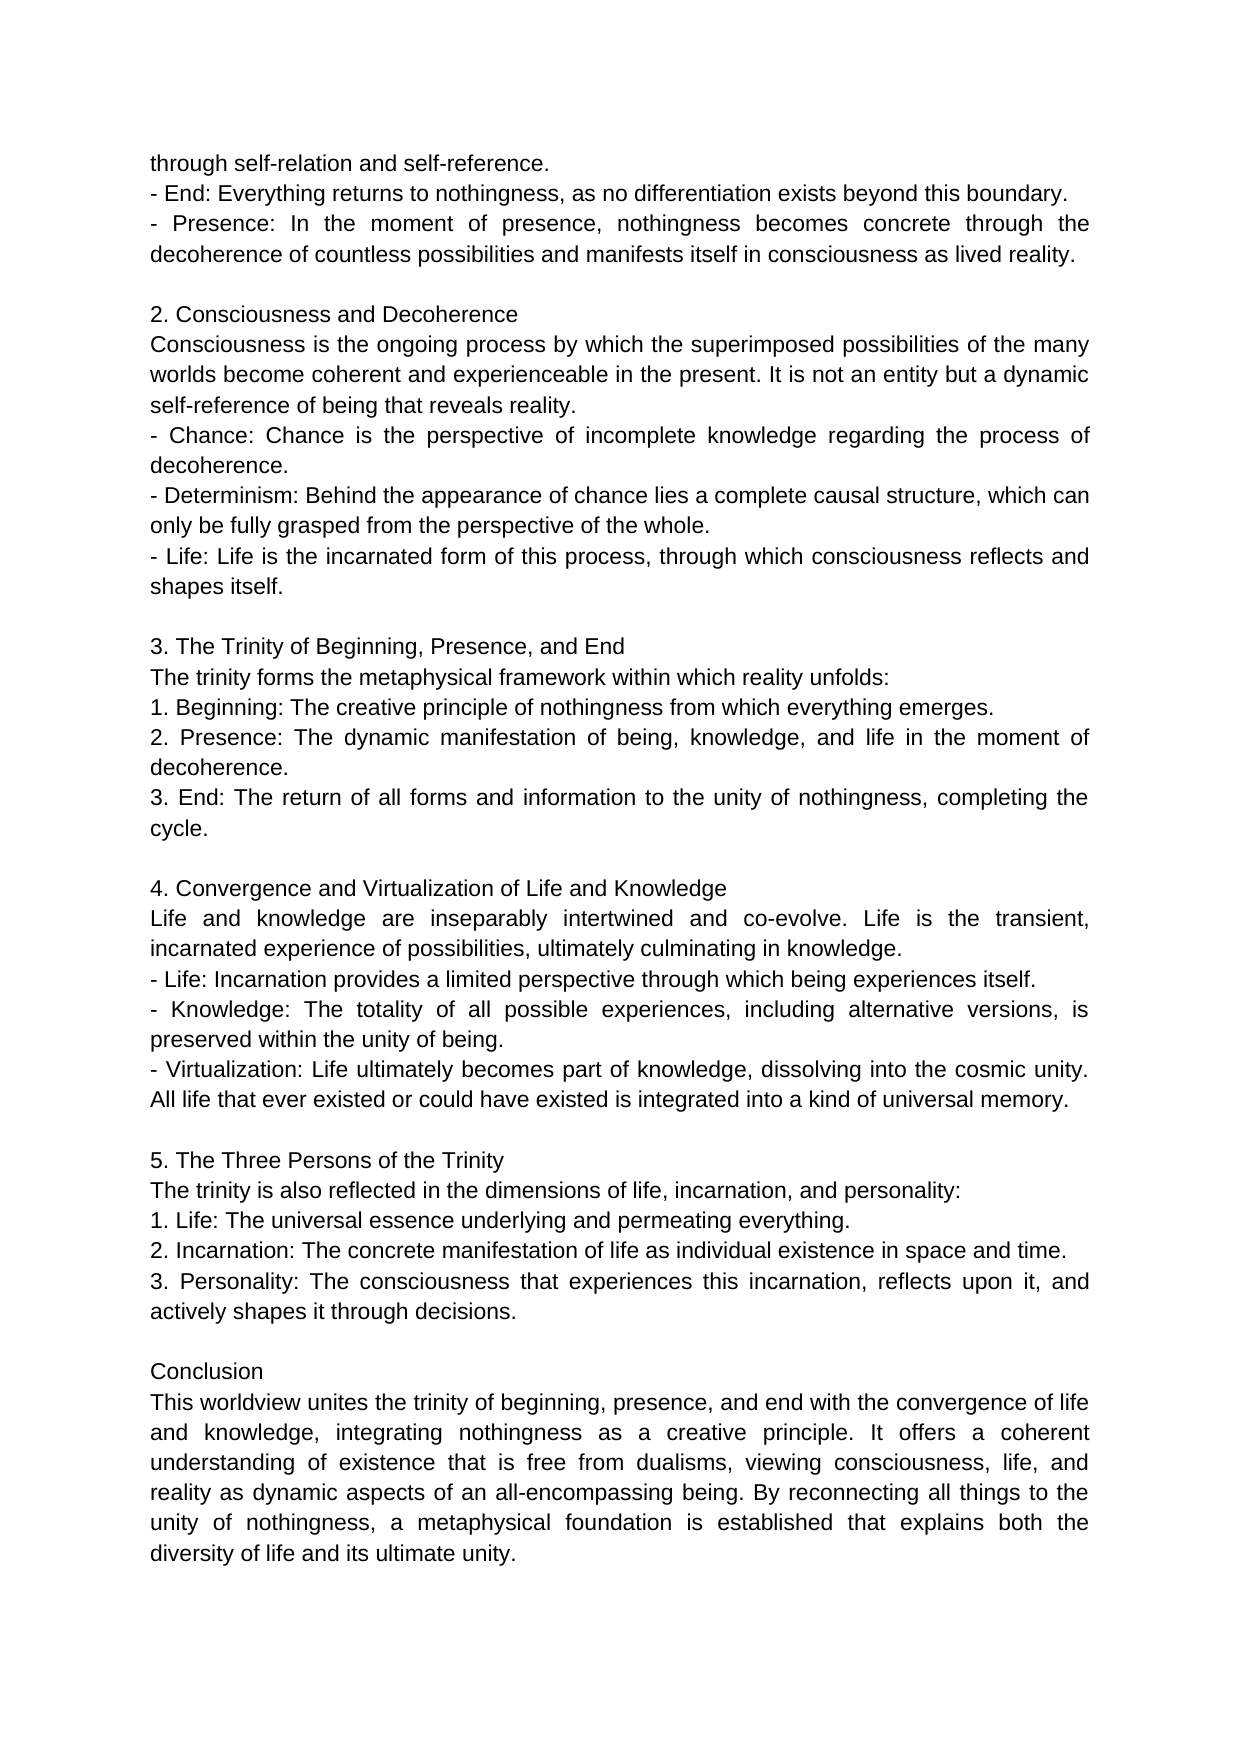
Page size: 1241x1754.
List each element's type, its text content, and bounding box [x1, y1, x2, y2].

text - Presence: In the moment of presence, nothingness becomes concrete through the decoherence of countless possibilities and manifests itself in consciousness as lived reality. [150, 210, 1090, 267]
text - End: Everything returns to nothingness, as no differentiation exists beyond this boundary. [150, 180, 1090, 207]
text 2. Consciousness and Decoherence [150, 301, 1090, 327]
text - Virtualization: Life ultimately becomes part of knowledge, dissolving into the cosmic unity. All life that ever existed or could have existed is integrated into a kind of universal memory. [150, 1056, 1090, 1113]
text The trinity is also reflected in the dimensions of life, incarnation, and personality: [150, 1177, 1090, 1203]
text 1. Life: The universal essence underlying and permeating everything. [150, 1207, 1090, 1234]
text 2. Presence: The dynamic manifestation of being, knowledge, and life in the moment of decoherence. [150, 724, 1090, 781]
text Conclusion [150, 1358, 1090, 1385]
text - Life: Life is the incarnated form of this process, through which consciousness reflects and shapes itself. [150, 543, 1090, 599]
text 1. Beginning: The creative principle of nothingness from which everything emerges. [150, 694, 1090, 720]
text Consciousness is the ongoing process by which the superimposed possibilities of the many worlds become coherent and experienceable in the present. It is not an entity but a dynamic self-reference of being that reveals reality. [150, 331, 1090, 418]
text 2. Incarnation: The concrete manifestation of life as individual existence in space and time. [150, 1237, 1090, 1264]
text 3. The Trinity of Beginning, Presence, and End [150, 633, 1090, 660]
text Life and knowledge are inseparably intertwined and co-evolve. Life is the transient, incarnated experience of possibilities, ultimately culminating in knowledge. [150, 905, 1090, 962]
text - Determinism: Behind the appearance of chance lies a complete causal structure, which can only be fully grasped from the perspective of the whole. [150, 482, 1090, 539]
text 4. Convergence and Virtualization of Life and Knowledge [150, 875, 1090, 901]
text This worldview unites the trinity of beginning, presence, and end with the convergence of life and knowledge, integrating nothingness as a creative principle. It offers a coherent understanding of existence that is free from dualisms, viewing consciousness, life, and reality as dynamic aspects of an all-encompassing being. By reconnecting all things to the unity of nothingness, a metaphysical foundation is established that explains both the diversity of life and its ultimate unity. [150, 1388, 1090, 1566]
text - Life: Incarnation provides a limited perspective through which being experiences itself. [150, 966, 1090, 992]
text through self-relation and self-reference. [150, 150, 1090, 176]
text - Knowledge: The totality of all possible experiences, including alternative versions, is preserved within the unity of being. [150, 996, 1090, 1052]
text The trinity forms the metaphysical framework within which reality unfolds: [150, 663, 1090, 690]
text - Chance: Chance is the perspective of incomplete knowledge regarding the process of decoherence. [150, 422, 1090, 478]
text 3. Personality: The consciousness that experiences this incarnation, reflects upon it, and actively shapes it through decisions. [150, 1268, 1090, 1324]
text 5. The Three Persons of the Trinity [150, 1147, 1090, 1173]
text 3. End: The return of all forms and information to the unity of nothingness, completing the cycle. [150, 784, 1090, 841]
